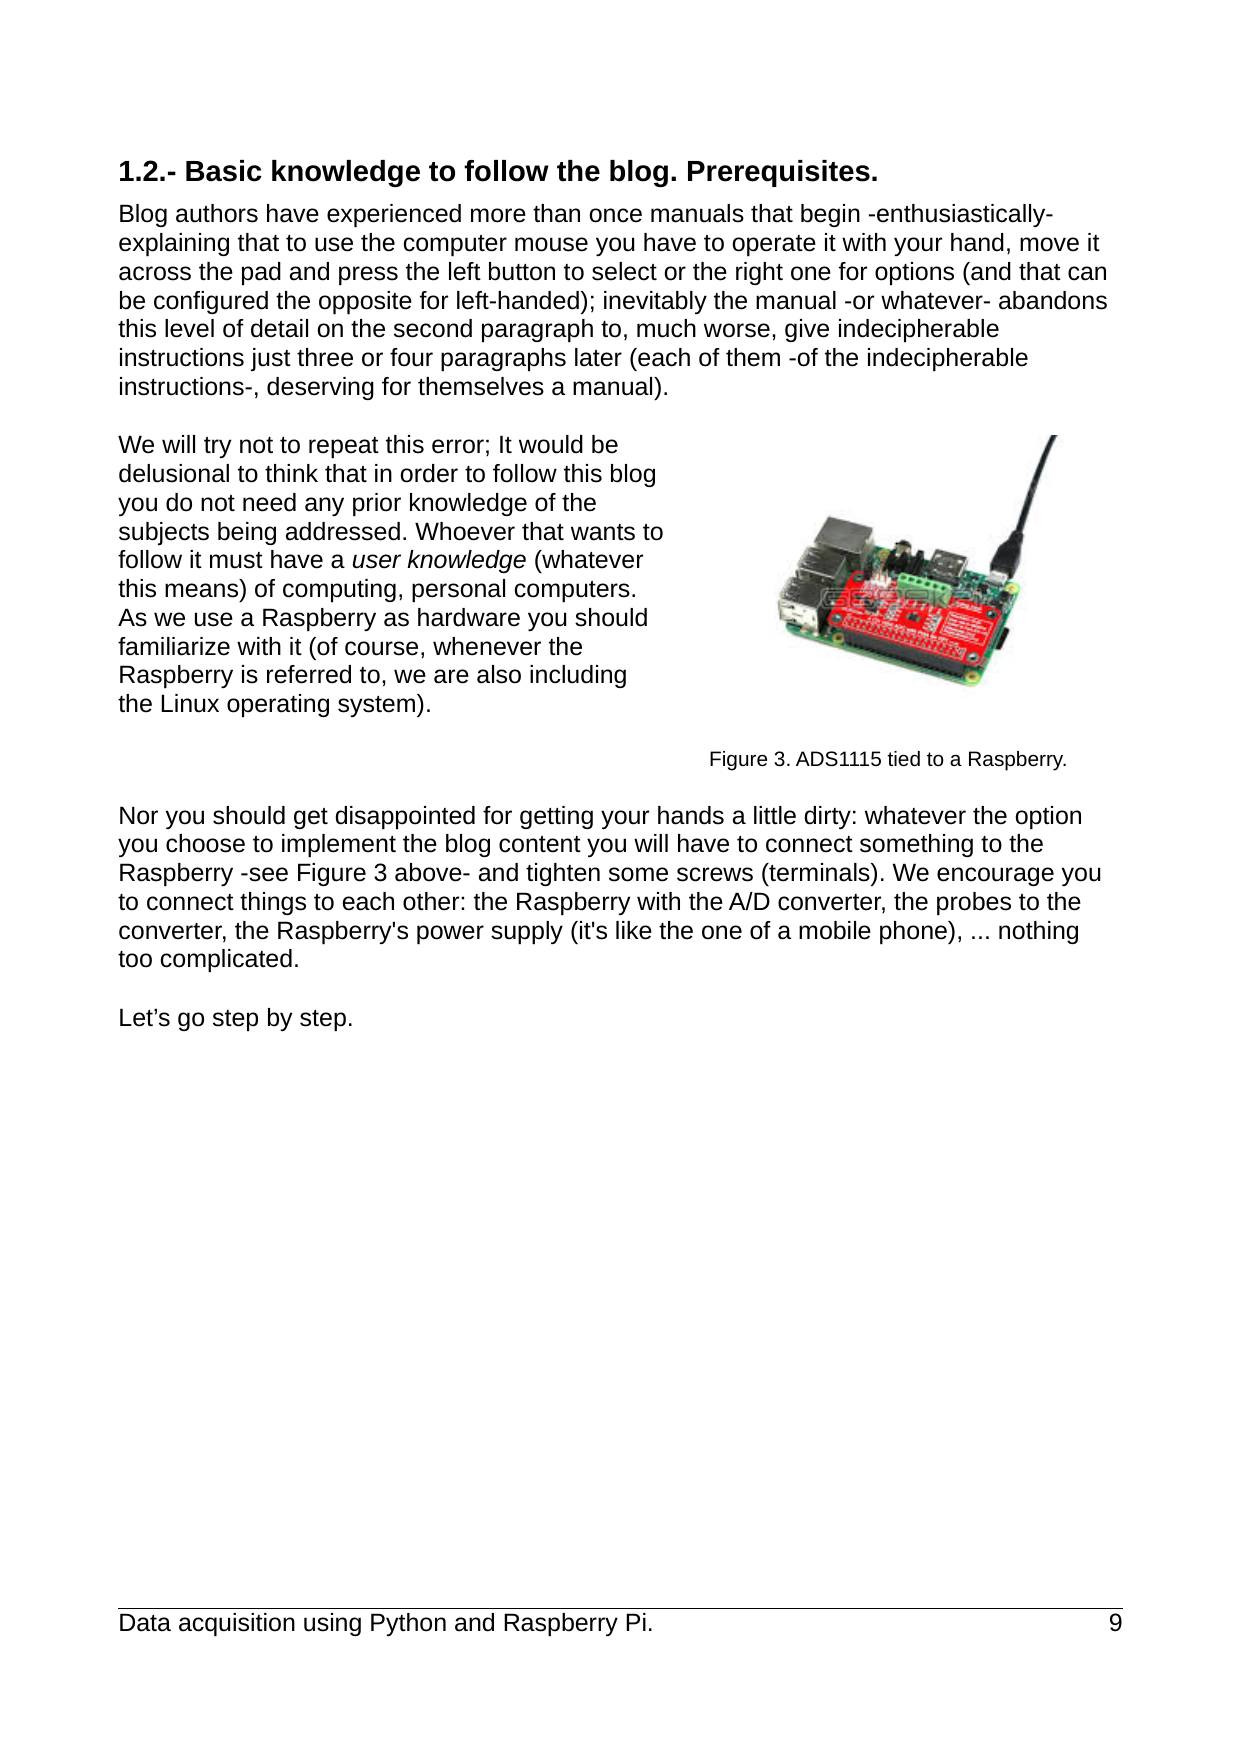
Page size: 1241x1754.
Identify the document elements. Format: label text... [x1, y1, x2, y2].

text Let’s go step by step. [118, 1003, 1122, 1031]
subtitle 1.2.- Basic knowledge to follow the blog. Prerequisites. [118, 153, 1122, 187]
text Nor you should get disappointed for getting your hands a little dirty: whatever the option you choose to implement the blog content you will have to connect something to the Raspberry -see Figure 3 above- and tighten some screws (terminals). We encourage you to connect things to each other: the Raspberry with the A/D converter, the probes to the converter, the Raspberry's power supply (it's like the one of a mobile phone), ... nothing too complicated. [118, 801, 1122, 973]
text Blog authors have experienced more than once manuals that begin -enthusiastically- explaining that to use the computer mouse you have to operate it with your hand, move it across the pad and press the left button to select or the right one for options (and that can be configured the opposite for left-handed); inevitably the manual -or whatever- abandons this level of detail on the second paragraph to, much worse, give indecipherable instructions just three or four paragraphs later (each of them -of the indecipherable instructions-, deserving for themselves a manual). [118, 199, 1122, 401]
text We will try not to repeat this error; It would be delusional to think that in order to follow this blog you do not need any prior knowledge of the subjects being addressed. Whoever that wants to follow it must have a user knowledge (whatever this means) of computing, personal computers. As we use a Raspberry as hardware you should familiarize with it (of course, whenever the Raspberry is referred to, we are also including the Linux operating system). [118, 430, 1122, 718]
text Figure 3. ADS1115 tied to a Raspberry. [118, 747, 1122, 771]
picture [725, 435, 1078, 709]
